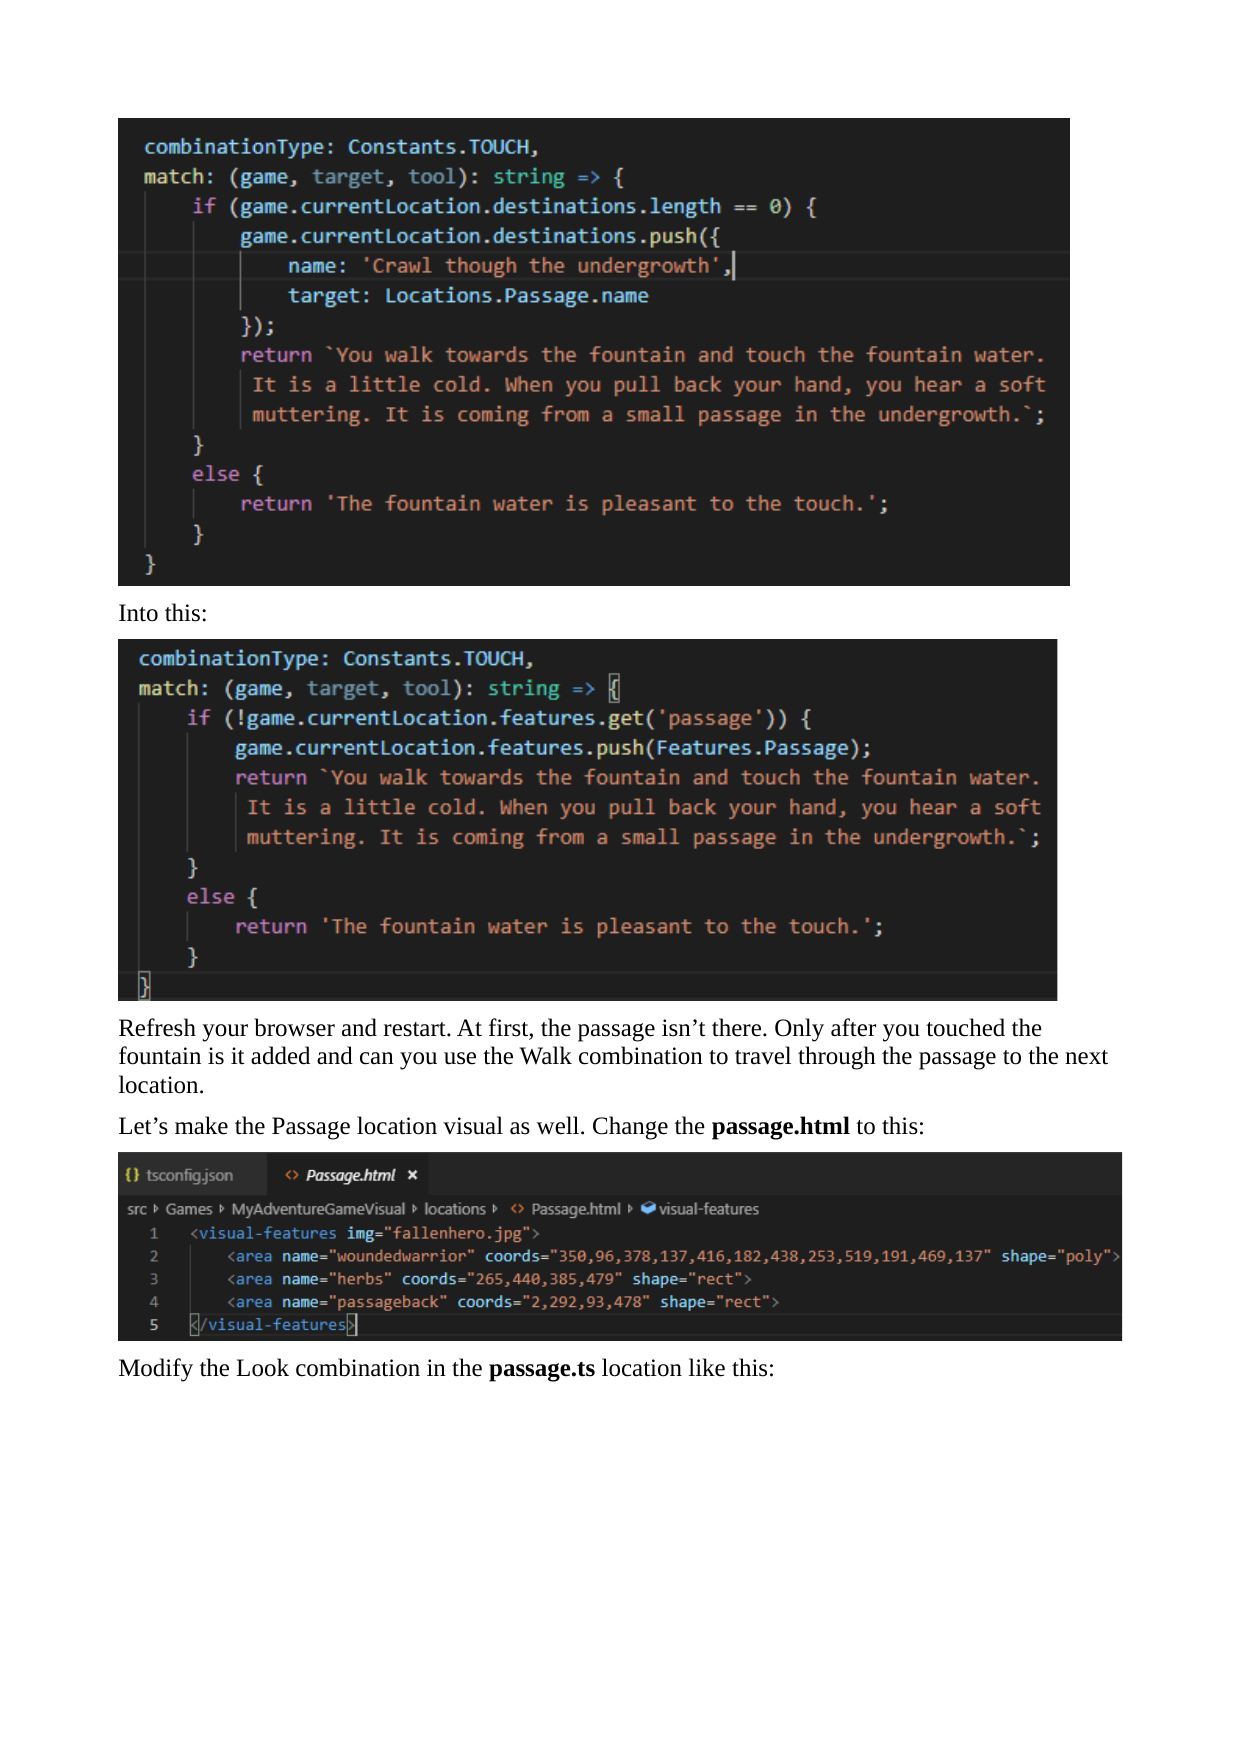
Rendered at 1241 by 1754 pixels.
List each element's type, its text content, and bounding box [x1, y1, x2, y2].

text Refresh your browser and restart. At first, the passage isn’t there. Only after you touched the fountain is it added and can you use the Walk combination to travel through the passage to the next location. [118, 1013, 1122, 1099]
text Into this: [118, 598, 1122, 627]
text Let’s make the Passage location visual as well. Change the passage.html to this: [118, 1111, 1122, 1140]
text Modify the Look combination in the passage.ts location like this: [118, 1353, 1122, 1382]
